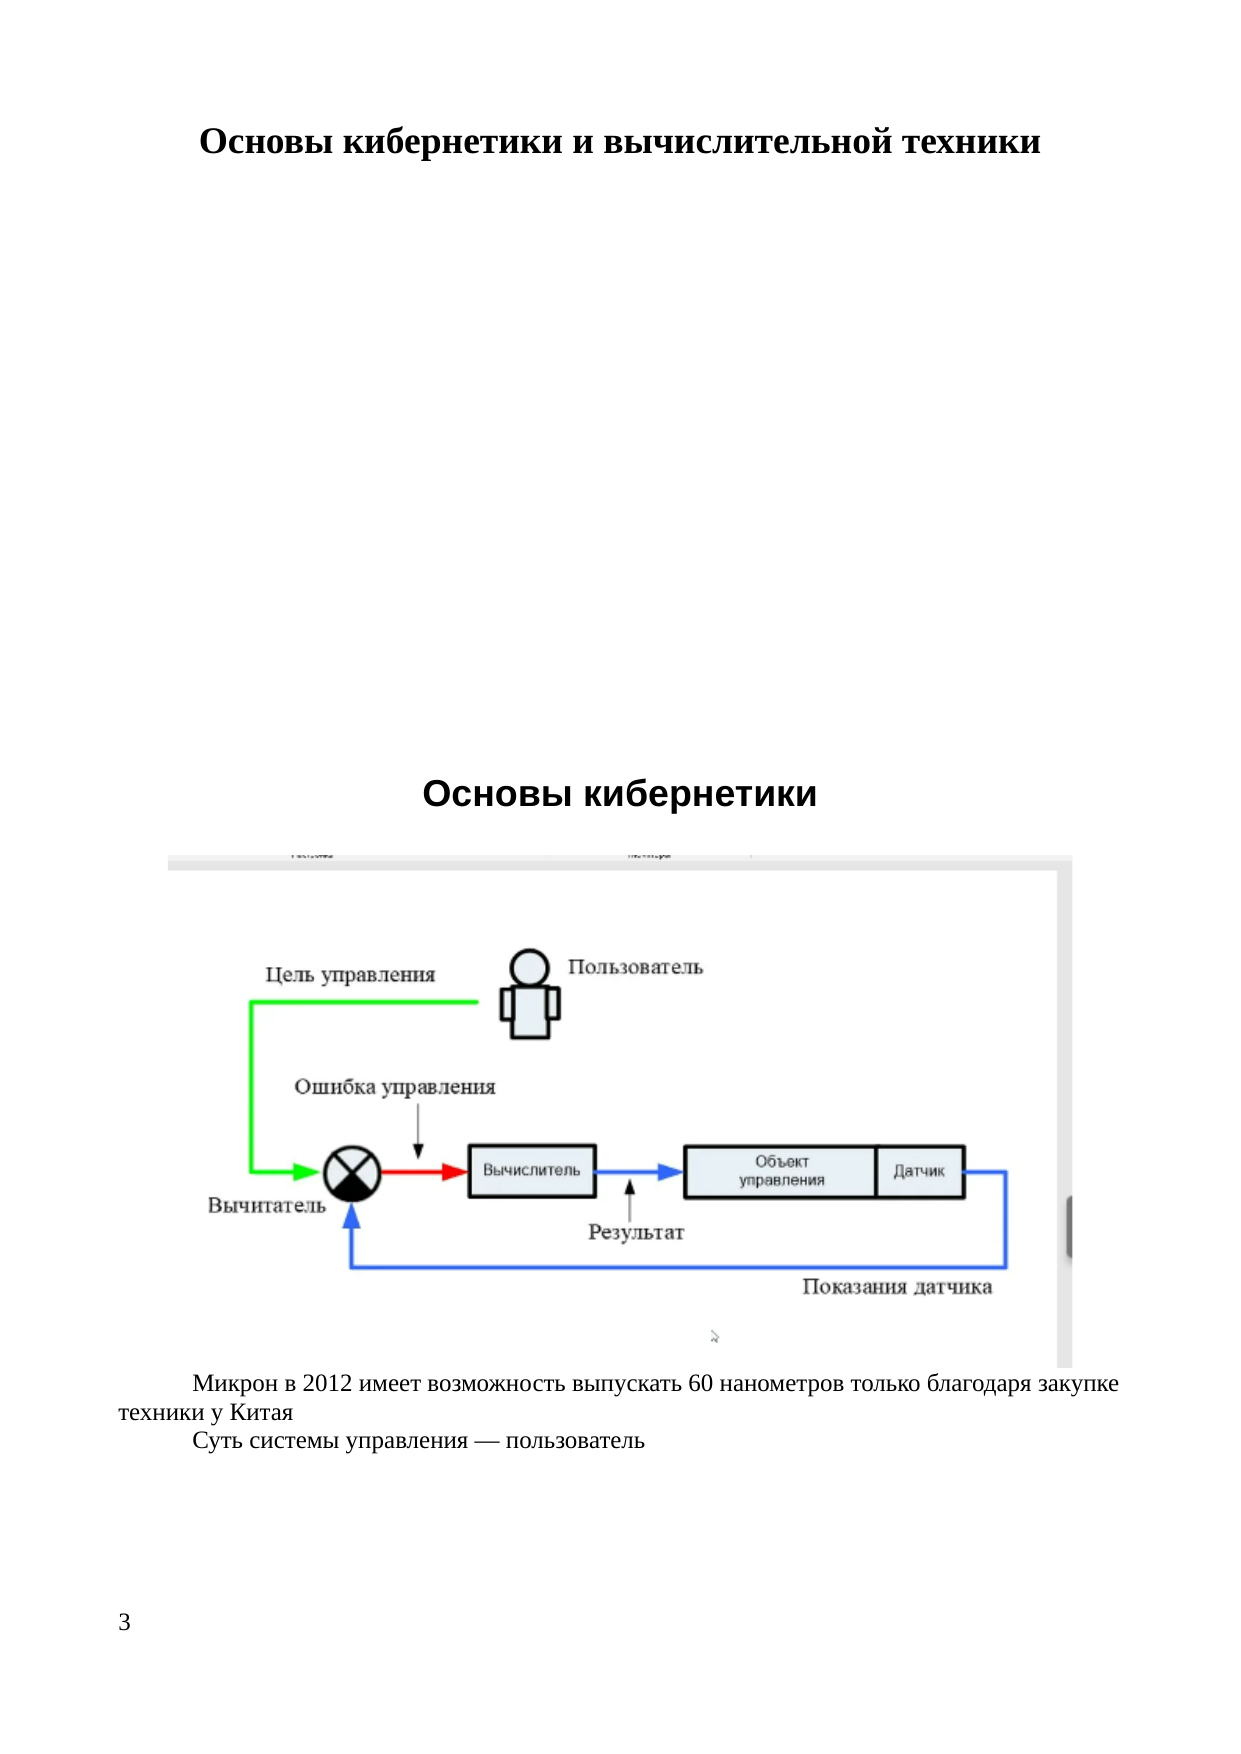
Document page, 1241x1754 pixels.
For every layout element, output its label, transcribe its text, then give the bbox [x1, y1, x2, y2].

text Суть системы управления — пользователь [118, 1426, 1122, 1454]
subtitle Основы кибернетики [118, 771, 1122, 814]
text Микрон в 2012 имеет возможность выпускать 60 нанометров только благодаря закупке техники у Китая [118, 856, 1122, 1426]
picture [167, 855, 1073, 1368]
